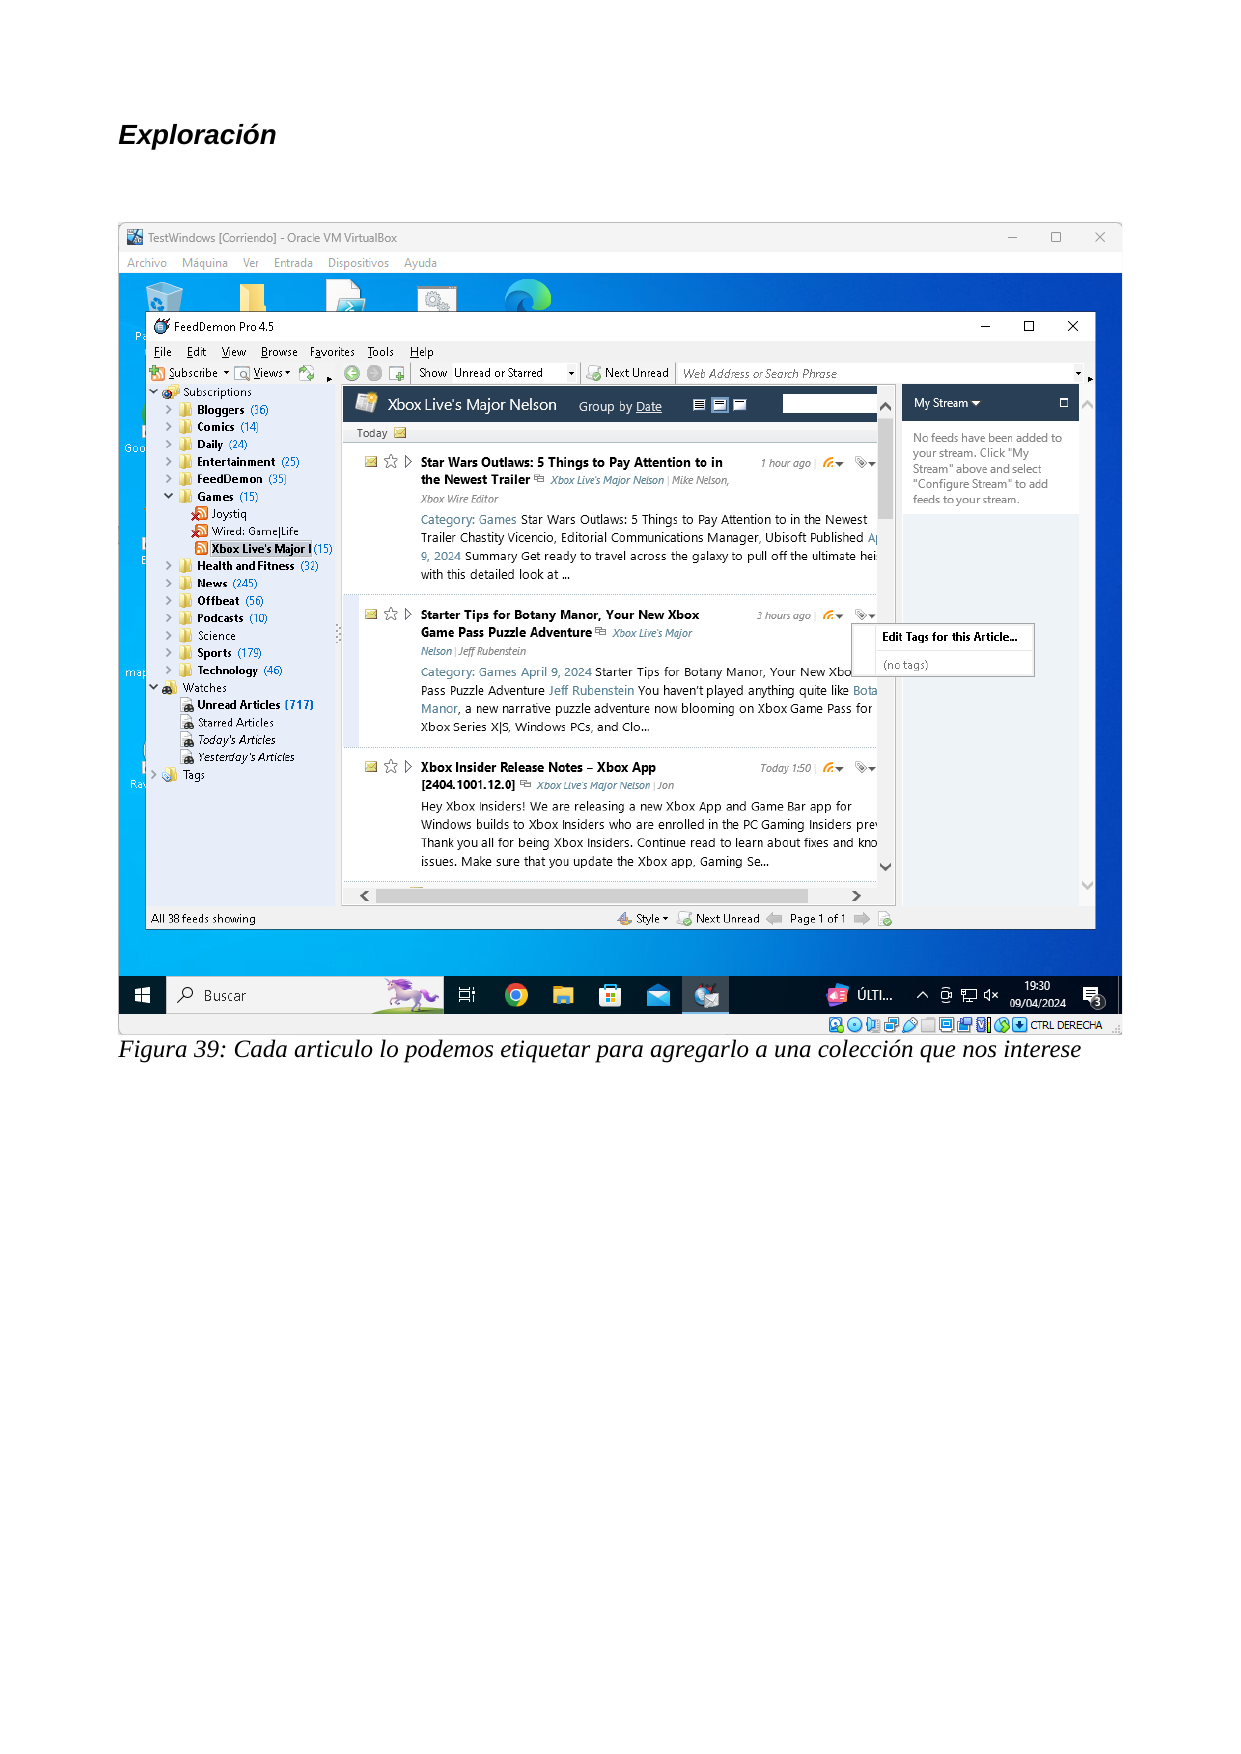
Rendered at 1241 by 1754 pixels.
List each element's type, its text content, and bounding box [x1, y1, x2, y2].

text Figura 39: Cada articulo lo podemos etiquetar para agregarlo a una colección que nos interese [118, 1035, 1122, 1063]
picture [118, 222, 1123, 1035]
subtitle Exploración [118, 118, 1122, 150]
